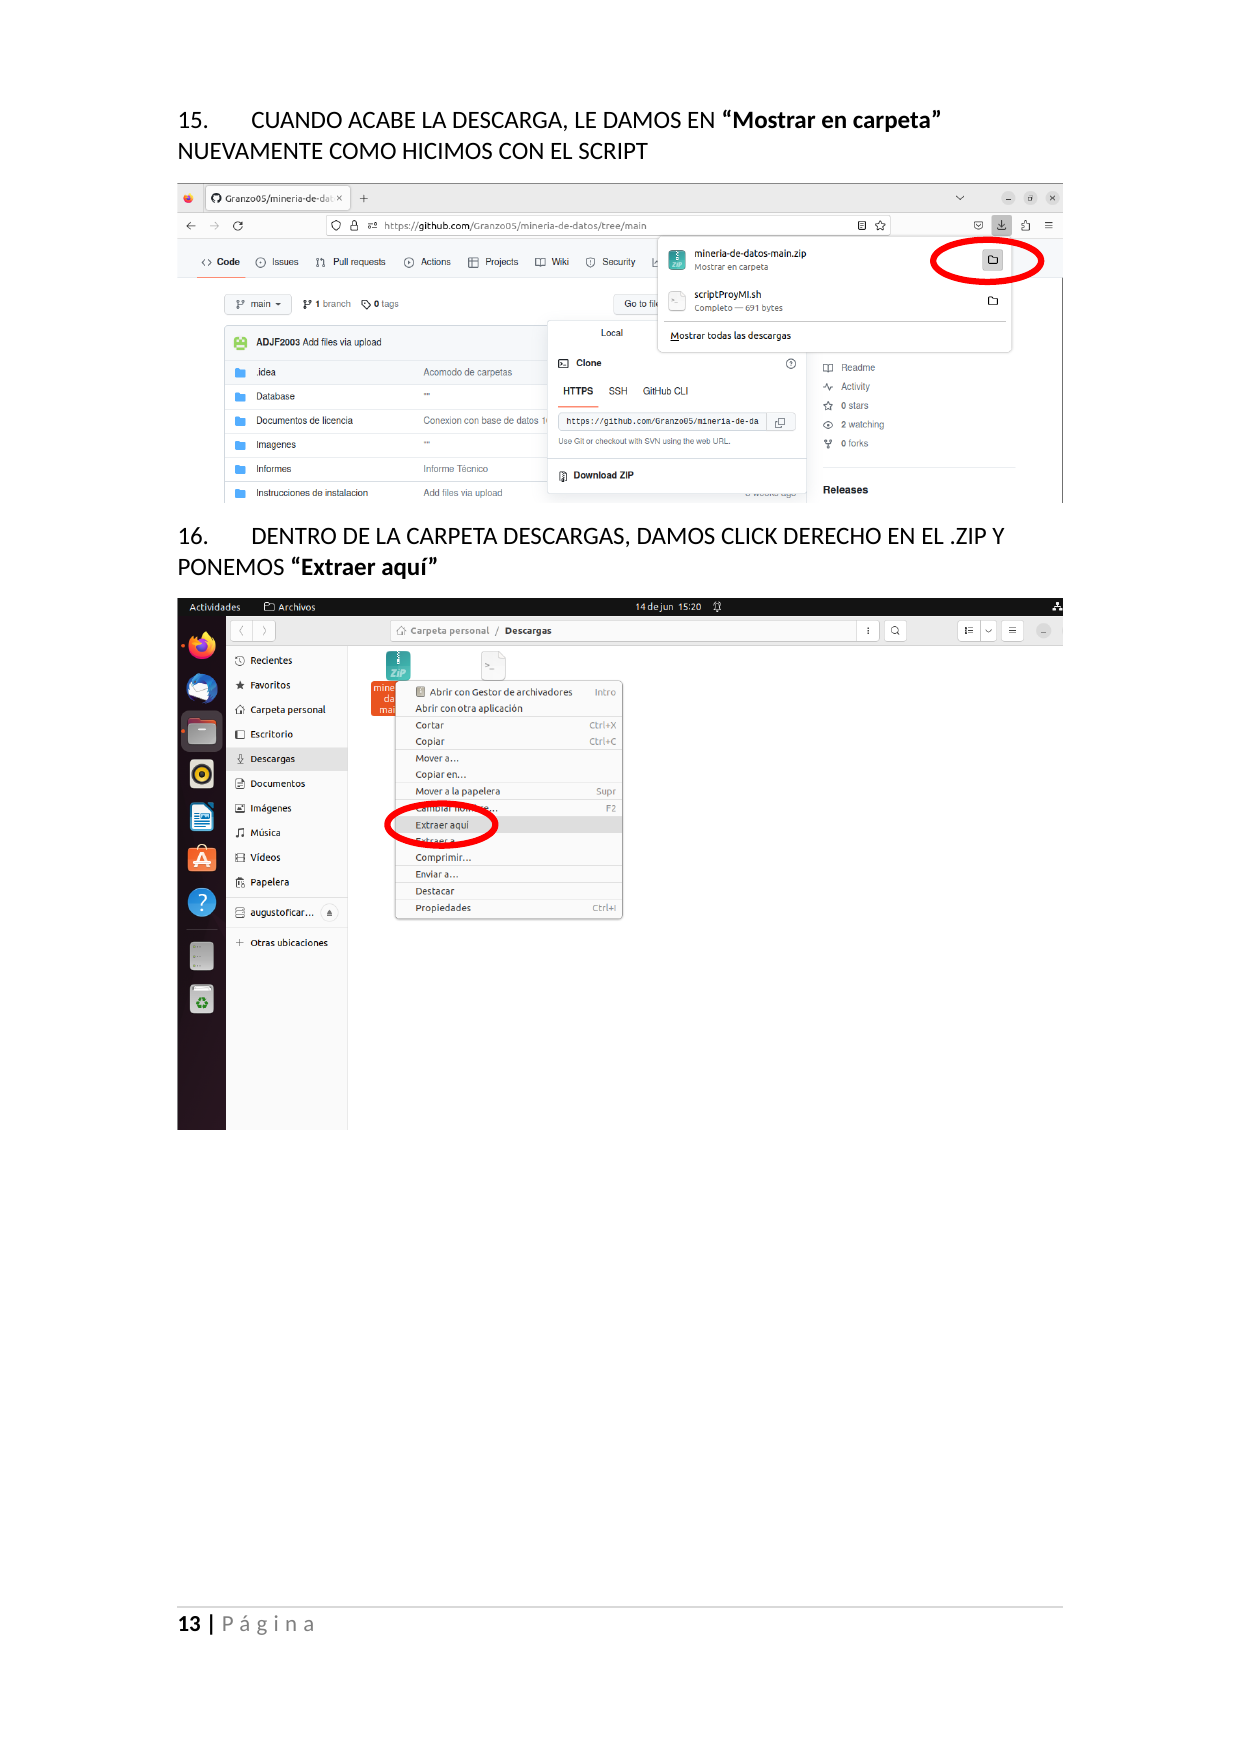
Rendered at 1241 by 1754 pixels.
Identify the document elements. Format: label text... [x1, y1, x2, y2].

list CUANDO ACABE LA DESCARGA, LE DAMOS EN “Mostrar en carpeta” NUEVAMENTE COMO HICIMOS CON EL SCRIPT [177, 104, 1063, 166]
list DENTRO DE LA CARPETA DESCARGAS, DAMOS CLICK DERECHO EN EL .ZIP Y PONEMOS “Extraer aquí” [177, 520, 1063, 582]
